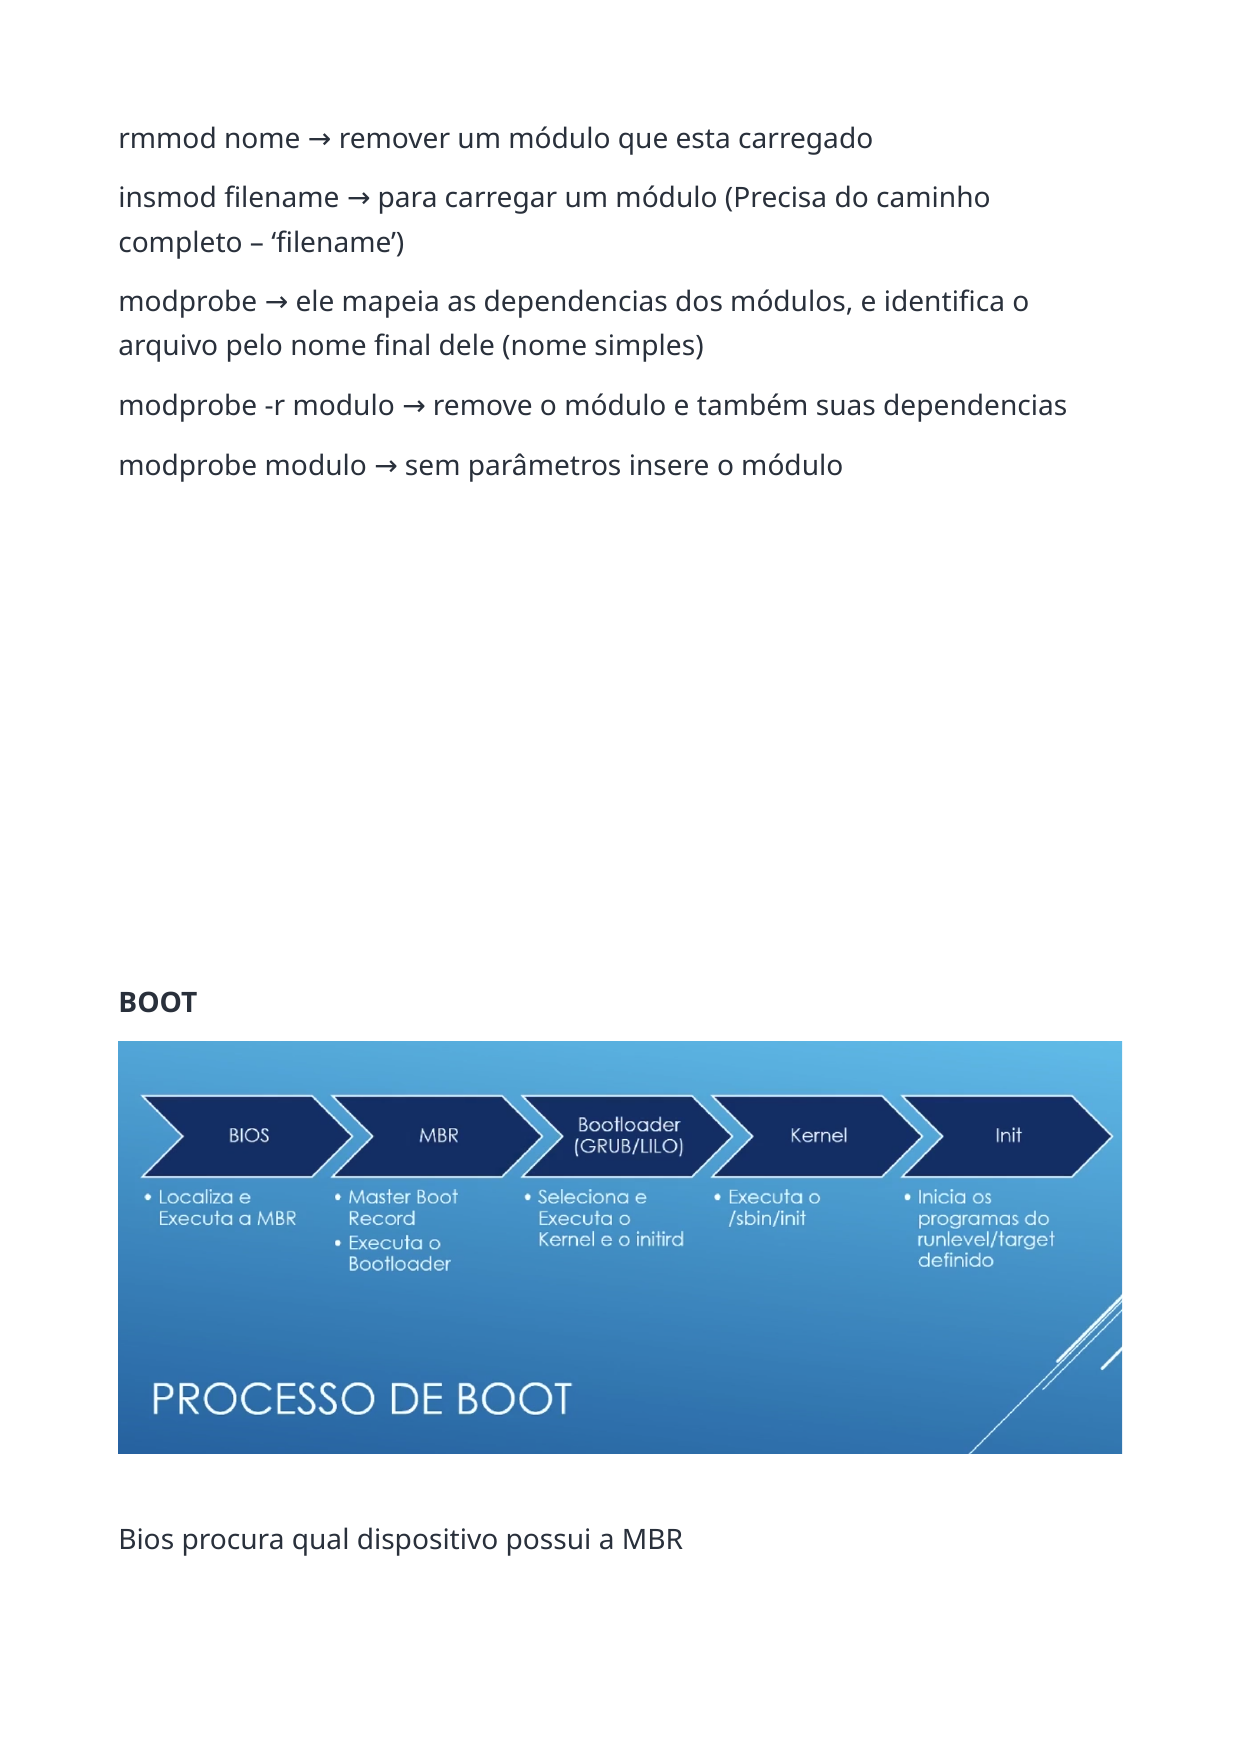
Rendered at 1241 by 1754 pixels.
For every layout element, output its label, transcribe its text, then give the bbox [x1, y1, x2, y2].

text BOOT [118, 982, 1122, 1021]
picture [118, 1041, 1123, 1454]
text modprobe modulo → sem parâmetros insere o módulo [118, 445, 1122, 483]
text insmod filename → para carregar um módulo (Precisa do caminho completo – ‘filename’) [118, 178, 1122, 260]
text rmmod nome → remover um módulo que esta carregado [118, 118, 1122, 156]
text modprobe -r modulo → remove o módulo e também suas dependencias [118, 385, 1122, 424]
text Bios procura qual dispositivo possui a MBR [118, 1519, 1122, 1557]
text modprobe → ele mapeia as dependencias dos módulos, e identifica o arquivo pelo nome final dele (nome simples) [118, 282, 1122, 364]
